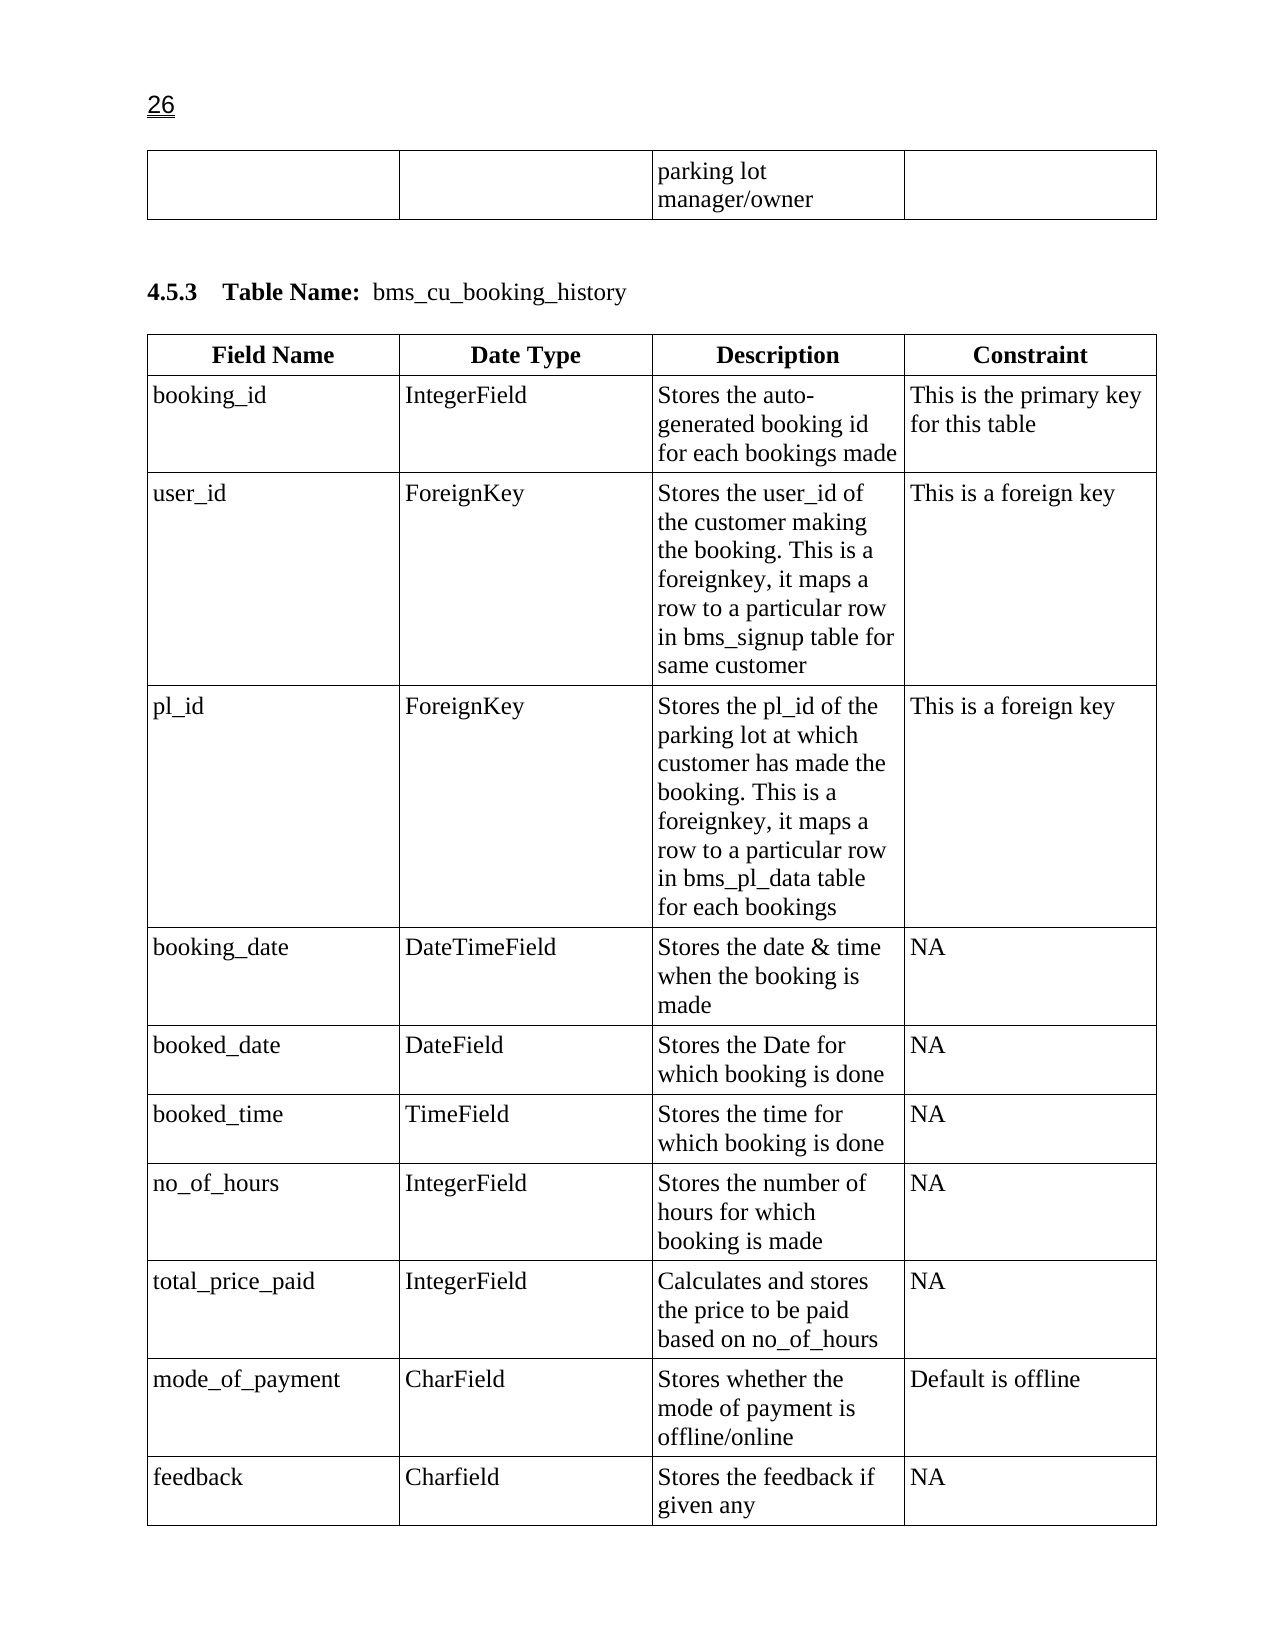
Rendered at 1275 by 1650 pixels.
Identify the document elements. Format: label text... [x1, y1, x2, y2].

table_cell [905, 151, 1156, 219]
table_cell booked_date [148, 1026, 399, 1093]
table_cell pl_id [148, 686, 399, 927]
table_cell IntegerField [400, 1164, 652, 1260]
table_cell parking lot manager/owner [653, 151, 904, 219]
table_cell ForeignKey [400, 473, 652, 685]
table_cell booked_time [148, 1095, 399, 1163]
table_cell [400, 151, 652, 219]
table_cell Stores the pl_id of the parking lot at which customer has made the booking. This is a foreignkey, it maps a row to a particular row in bms_pl_data table for each bookings [653, 686, 904, 927]
table_cell NA [905, 1457, 1156, 1525]
table_cell TimeField [400, 1095, 652, 1163]
table_cell booking_id [148, 376, 399, 472]
table_cell This is a foreign key [905, 473, 1156, 685]
table_header Description [653, 335, 904, 374]
table_cell Stores whether the mode of payment is offline/online [653, 1359, 904, 1456]
table_cell mode_of_payment [148, 1359, 399, 1456]
table_cell NA [905, 1095, 1156, 1163]
table_cell Calculates and stores the price to be paid based on no_of_hours [653, 1261, 904, 1358]
table_header Constraint [905, 335, 1156, 374]
table_cell Stores the time for which booking is done [653, 1095, 904, 1163]
table_cell [148, 151, 399, 219]
table_cell This is the primary key for this table [905, 376, 1156, 472]
table_cell ForeignKey [400, 686, 652, 927]
table_cell Stores the date & time when the booking is made [653, 928, 904, 1024]
table_header Date Type [400, 335, 652, 374]
table_cell Stores the user_id of the customer making the booking. This is a foreignkey, it maps a row to a particular row in bms_signup table for same customer [653, 473, 904, 685]
table_cell Stores the auto-generated booking id for each bookings made [653, 376, 904, 472]
table_cell NA [905, 1261, 1156, 1358]
table_cell Stores the number of hours for which booking is made [653, 1164, 904, 1260]
table_cell IntegerField [400, 1261, 652, 1358]
table_cell booking_date [148, 928, 399, 1024]
table_cell This is a foreign key [905, 686, 1156, 927]
table_cell Stores the Date for which booking is done [653, 1026, 904, 1093]
table_cell NA [905, 1164, 1156, 1260]
table_cell Stores the feedback if given any [653, 1457, 904, 1525]
table_cell DateTimeField [400, 928, 652, 1024]
table_cell no_of_hours [148, 1164, 399, 1260]
table_cell total_price_paid [148, 1261, 399, 1358]
table_cell CharField [400, 1359, 652, 1456]
table_cell NA [905, 1026, 1156, 1093]
text 4.5.3 Table Name: bms_cu_booking_history [147, 277, 1156, 305]
table_cell Default is offline [905, 1359, 1156, 1456]
table_cell feedback [148, 1457, 399, 1525]
table_cell DateField [400, 1026, 652, 1093]
table_cell Charfield [400, 1457, 652, 1525]
table_cell user_id [148, 473, 399, 685]
table_cell IntegerField [400, 376, 652, 472]
table_header Field Name [148, 335, 399, 374]
table_cell NA [905, 928, 1156, 1024]
